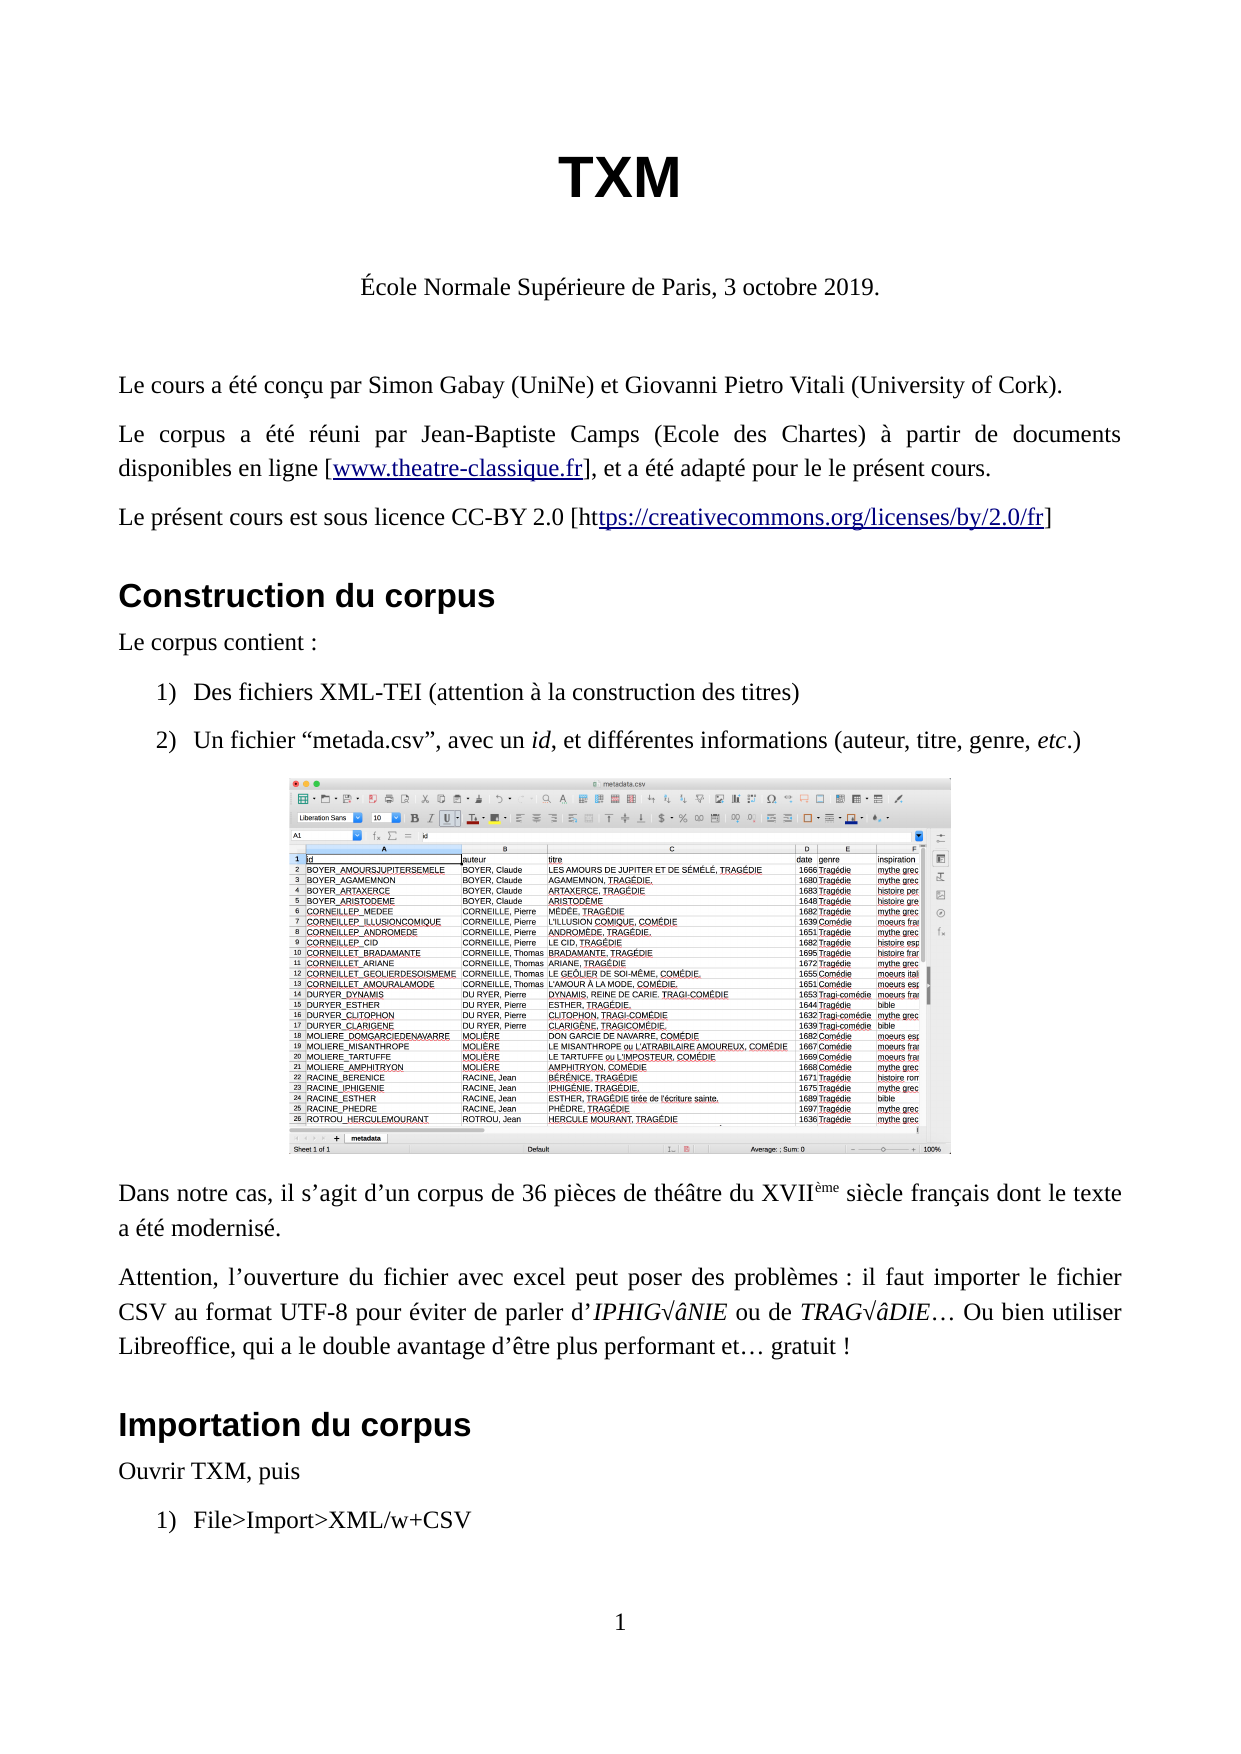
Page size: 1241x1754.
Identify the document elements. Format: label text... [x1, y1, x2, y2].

text Le cours a été conçu par Simon Gabay (UniNe) et Giovanni Pietro Vitali (University of Cork). [118, 370, 1122, 399]
text Dans notre cas, il s’agit d’un corpus de 36 pièces de théâtre du XVIIème siècle français dont le texte a été modernisé. [118, 760, 1122, 1242]
list File>Import>XML/w+CSV [156, 1505, 1122, 1534]
list Des fichiers XML-TEI (attention à la construction des titres) [156, 677, 1125, 705]
text Attention, l’ouverture du fichier avec excel peut poser des problèmes : il faut importer le fichier CSV au format UTF-8 pour éviter de parler d’IPHIG√âNIE ou de TRAG√âDIE… Ou bien utiliser Libreoffice, qui a le double avantage d’être plus performant et… gratuit ! [118, 1262, 1122, 1360]
text Le présent cours est sous licence CC-BY 2.0 [https://creativecommons.org/licenses/by/2.0/fr] [118, 502, 1122, 531]
text Le corpus a été réuni par Jean-Baptiste Camps (Ecole des Chartes) à partir de documents disponibles en ligne [www.theatre-classique.fr], et a été adapté pour le le présent cours. [118, 419, 1122, 482]
text École Normale Supérieure de Paris, 3 octobre 2019. [118, 272, 1122, 301]
list Un fichier “metada.csv”, avec un id, et différentes informations (auteur, titre, genre, etc.) [156, 726, 1122, 754]
text Le corpus contient : [118, 627, 1122, 656]
subtitle Construction du corpus [118, 577, 1122, 615]
picture [289, 778, 951, 1154]
title TXM [118, 143, 1122, 210]
text Ouvrir TXM, puis [118, 1456, 1122, 1485]
subtitle Importation du corpus [118, 1405, 1122, 1443]
